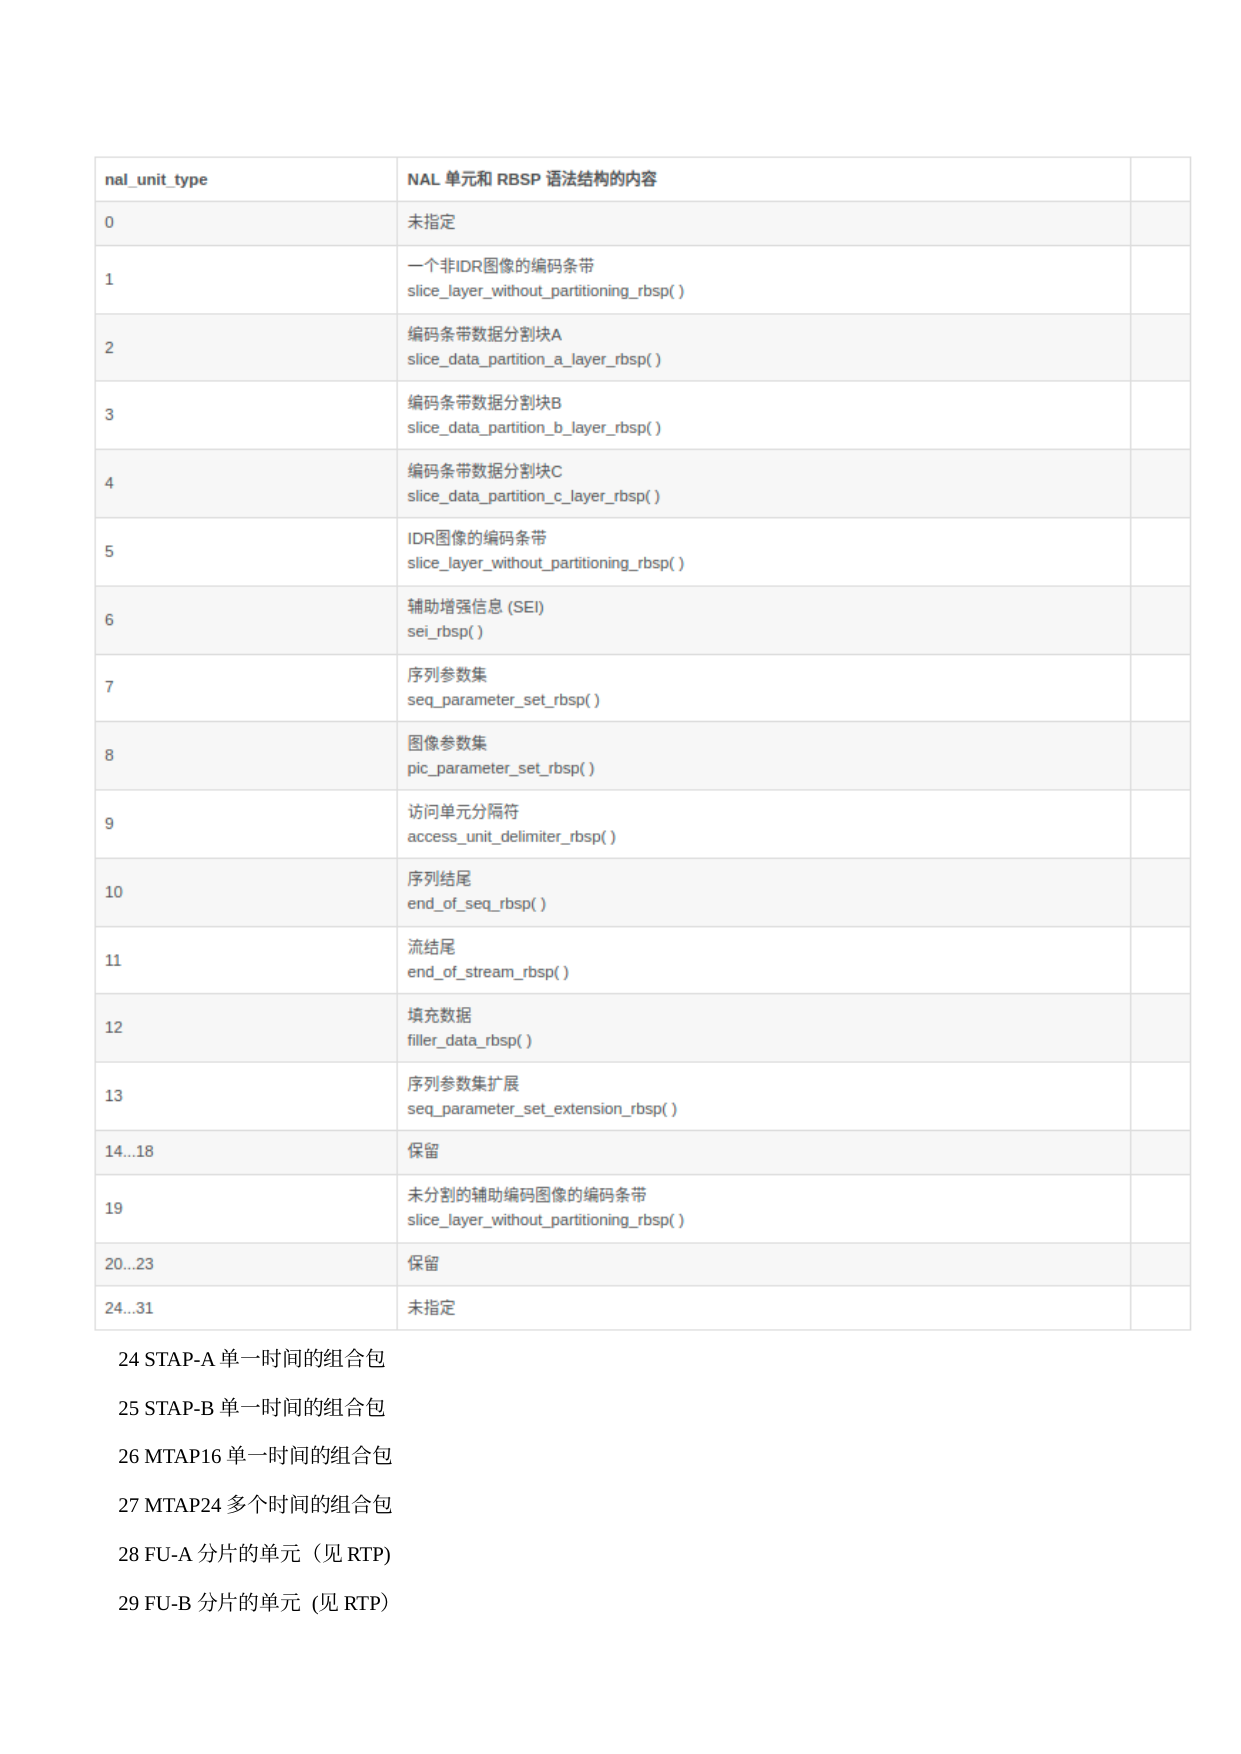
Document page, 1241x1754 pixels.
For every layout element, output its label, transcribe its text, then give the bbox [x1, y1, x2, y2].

text 25 STAP-B 单一时间的组合包 [118, 1391, 1122, 1421]
text 24 STAP-A 单一时间的组合包 [118, 1338, 1122, 1372]
text 26 MTAP16 单一时间的组合包 [118, 1440, 1122, 1470]
text 28 FU-A 分片的单元（见RTP) [118, 1538, 1122, 1568]
text 29 FU-B 分片的单元 (见RTP） [118, 1587, 1122, 1617]
picture [89, 152, 1200, 1338]
text 27 MTAP24 多个时间的组合包 [118, 1489, 1122, 1519]
